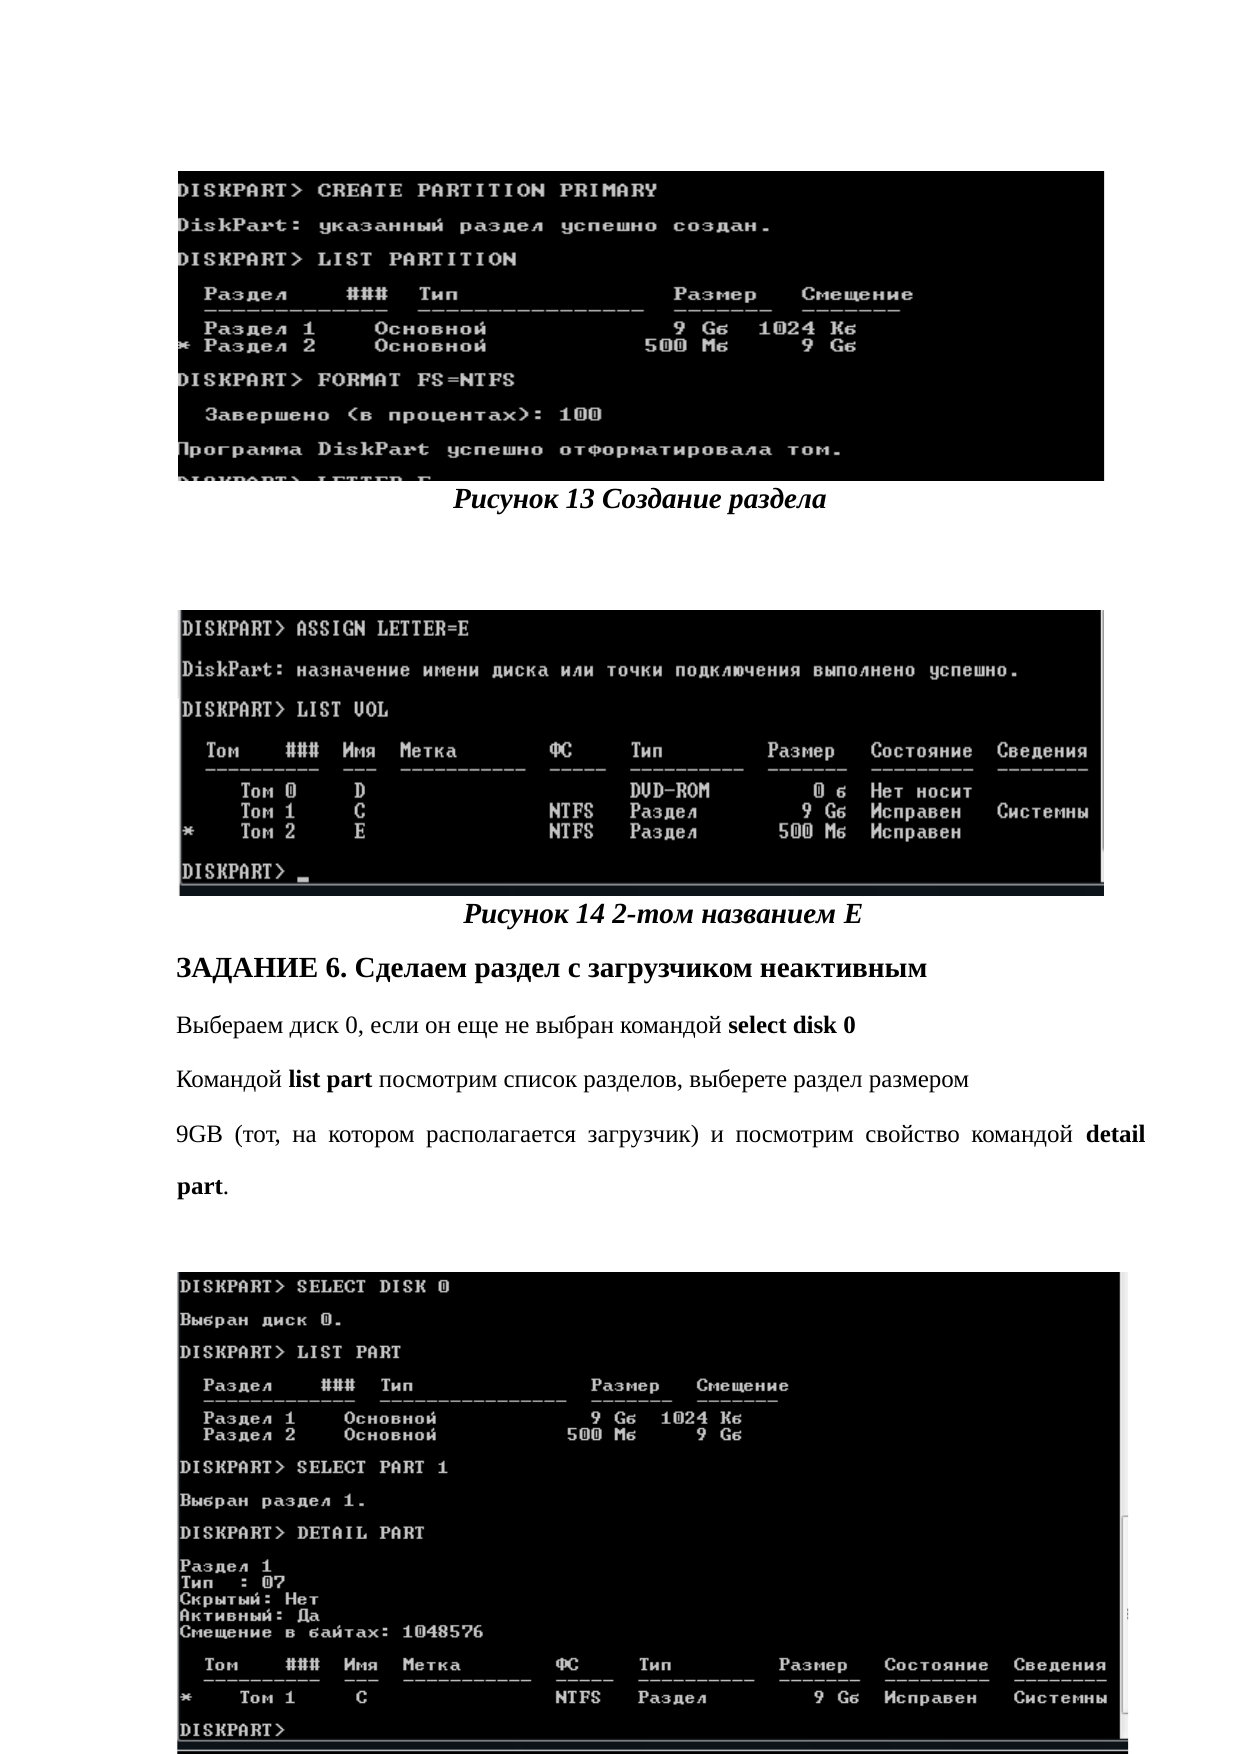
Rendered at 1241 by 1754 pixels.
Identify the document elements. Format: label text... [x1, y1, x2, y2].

text Рисунок 13 Создание раздела [178, 481, 1104, 514]
text Командой list part посмотрим список разделов, выберете раздел размером [176, 1064, 1145, 1093]
text Выбераем диск 0, если он еще не выбран командой select disk 0 [176, 1010, 1145, 1039]
text ЗАДАНИЕ 6. Сделаем раздел с загрузчиком неактивным [176, 950, 1152, 984]
text 9GB (тот, на котором располагается загрузчик) и посмотрим свойство командой detail part. [176, 1119, 1145, 1200]
text Рисунок 14 2-том названием E [177, 585, 1152, 929]
